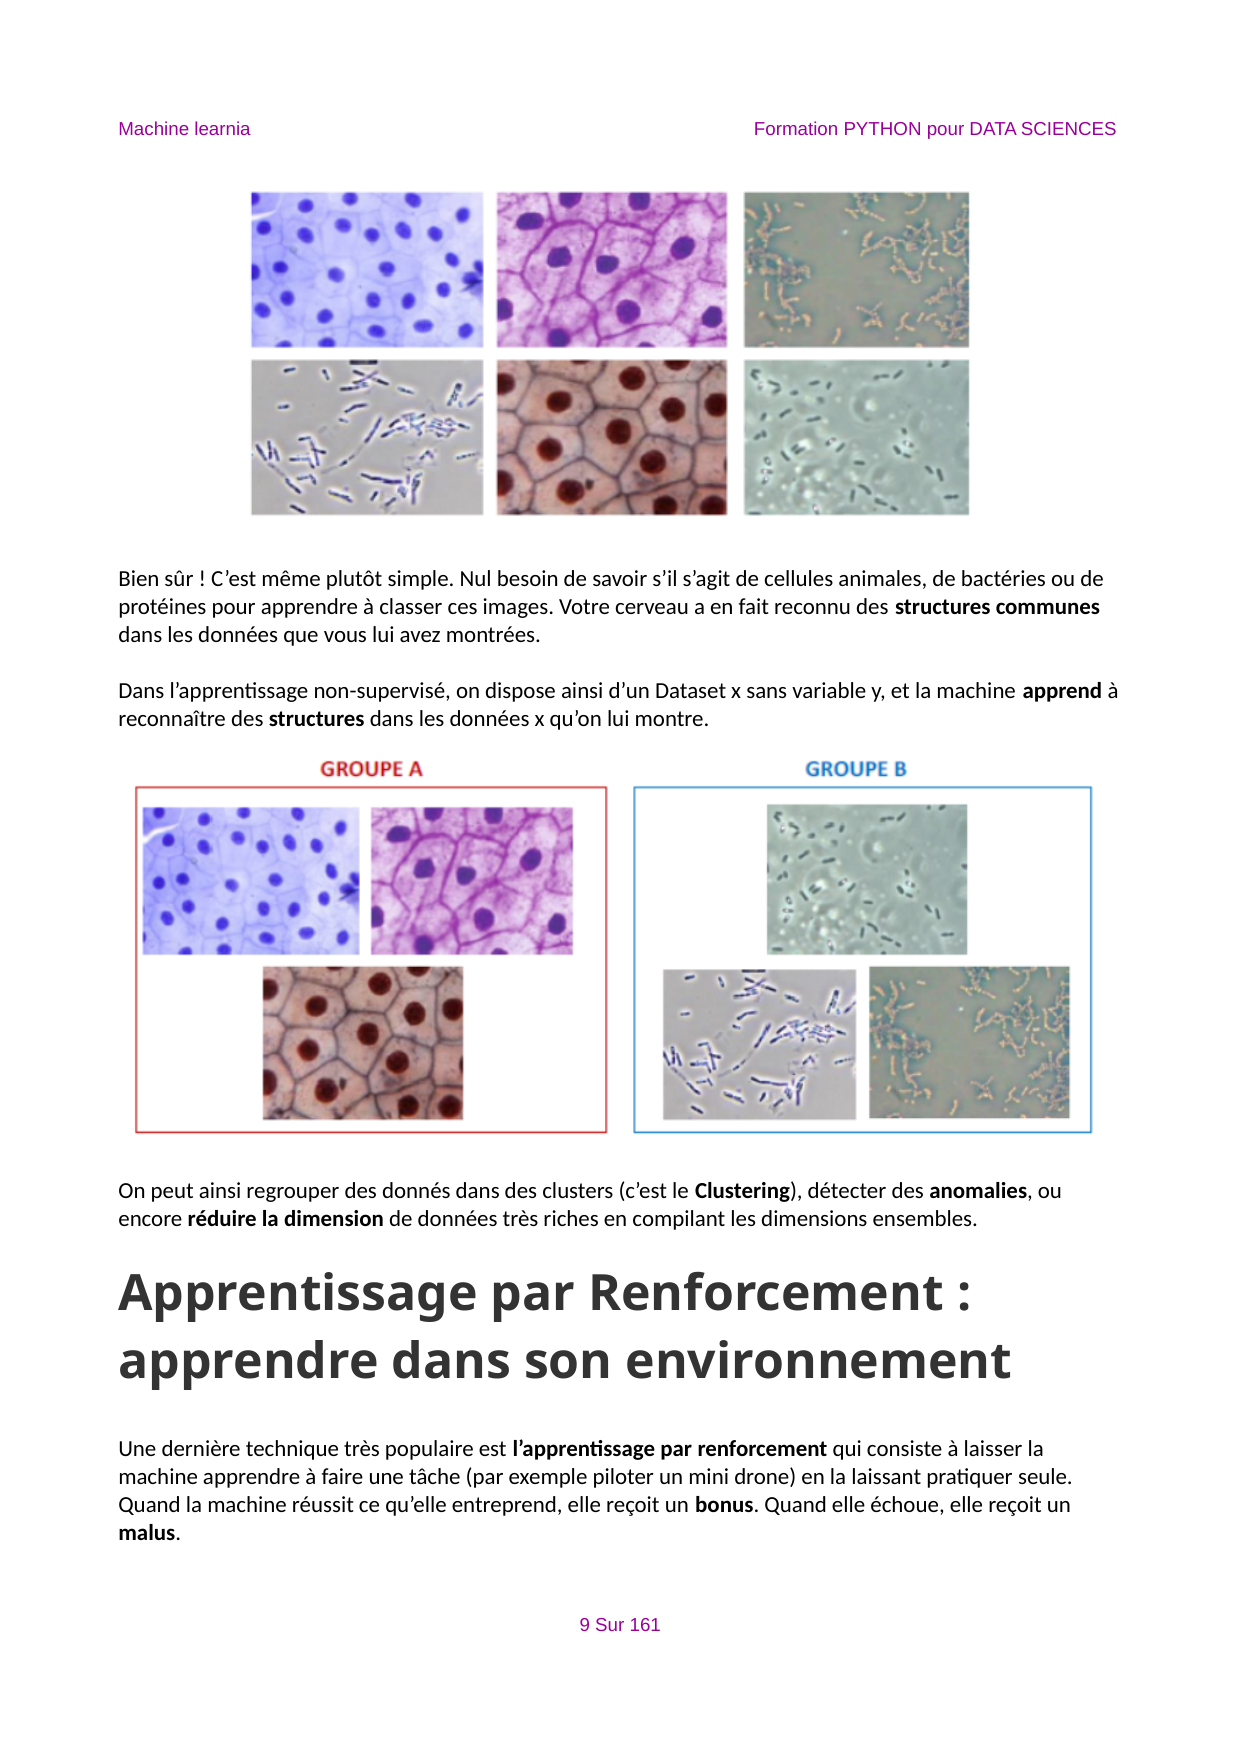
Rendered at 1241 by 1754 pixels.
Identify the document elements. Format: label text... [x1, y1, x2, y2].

picture [231, 176, 1010, 536]
text On peut ainsi regrouper des donnés dans des clusters (c’est le Clustering), détecter des anomalies, ou encore réduire la dimension de données très riches en compilant les dimensions ensembles. [118, 1176, 1122, 1232]
subtitle Apprentissage par Renforcement : apprendre dans son environnement [118, 1257, 1122, 1393]
text Bien sûr ! C’est même plutôt simple. Nul besoin de savoir s’il s’agit de cellules animales, de bactéries ou de protéines pour apprendre à classer ces images. Votre cerveau a en fait reconnu des structures communes dans les données que vous lui avez montrées. [118, 564, 1122, 648]
text Dans l’apprentissage non-supervisé, on dispose ainsi d’un Dataset x sans variable y, et la machine apprend à reconnaître des structures dans les données x qu’on lui montre. [118, 676, 1122, 732]
text Une dernière technique très populaire est l’apprentissage par renforcement qui consiste à laisser la machine apprendre à faire une tâche (par exemple piloter un mini drone) en la laissant pratiquer seule. Quand la machine réussit ce qu’elle entreprend, elle reçoit un bonus. Quand elle échoue, elle reçoit un malus. [118, 1434, 1122, 1546]
picture [118, 732, 1122, 1149]
